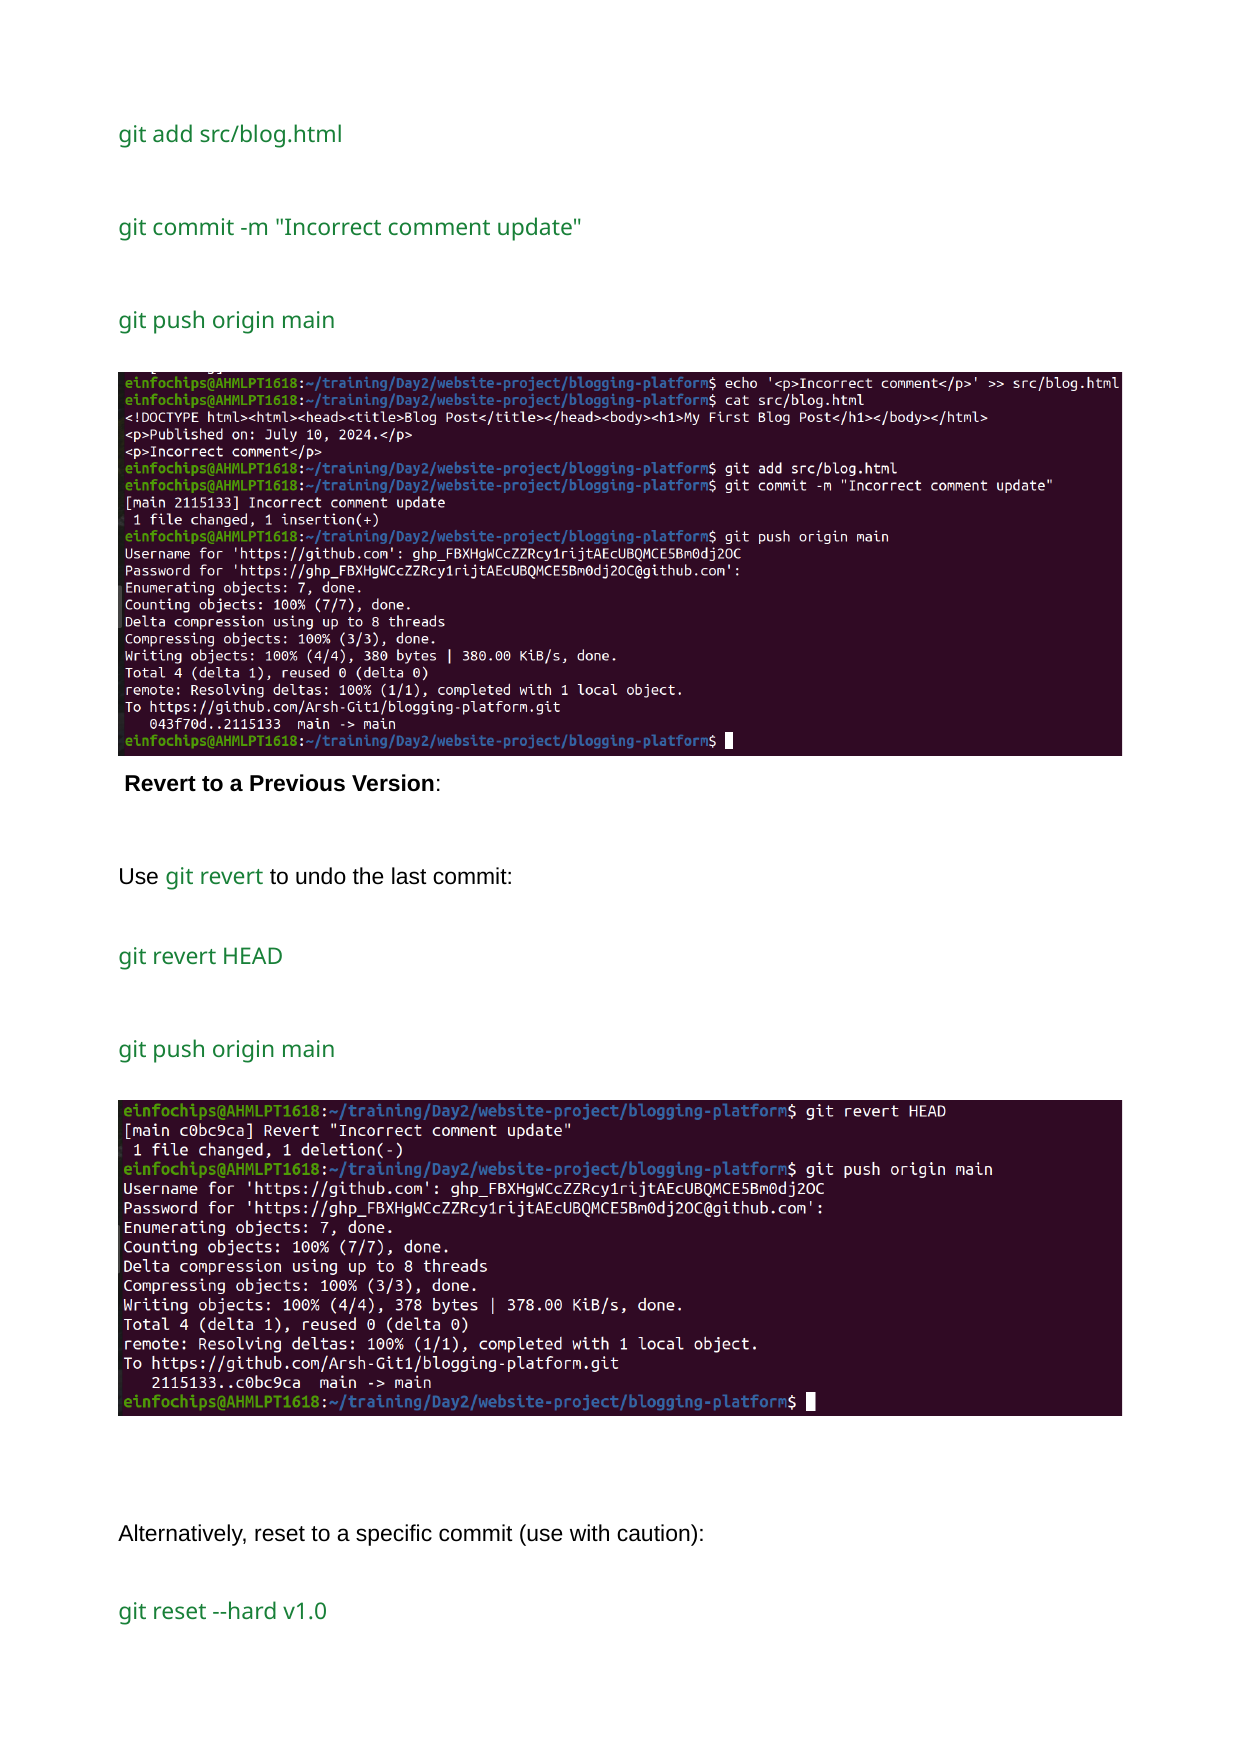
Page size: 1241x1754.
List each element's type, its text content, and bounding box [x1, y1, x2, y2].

text git commit -m "Incorrect comment update" [118, 211, 1122, 242]
text git add src/blog.html [118, 118, 1122, 149]
text Use git revert to undo the last commit: git revert HEAD [118, 860, 1122, 971]
text git push origin main [118, 1033, 1122, 1064]
text git push origin main [118, 304, 1122, 336]
text Revert to a Previous Version: [118, 756, 1122, 798]
picture [118, 1100, 1123, 1416]
text Alternatively, reset to a specific commit (use with caution): git reset --hard v1.0 [118, 1520, 1122, 1626]
picture [118, 372, 1123, 756]
